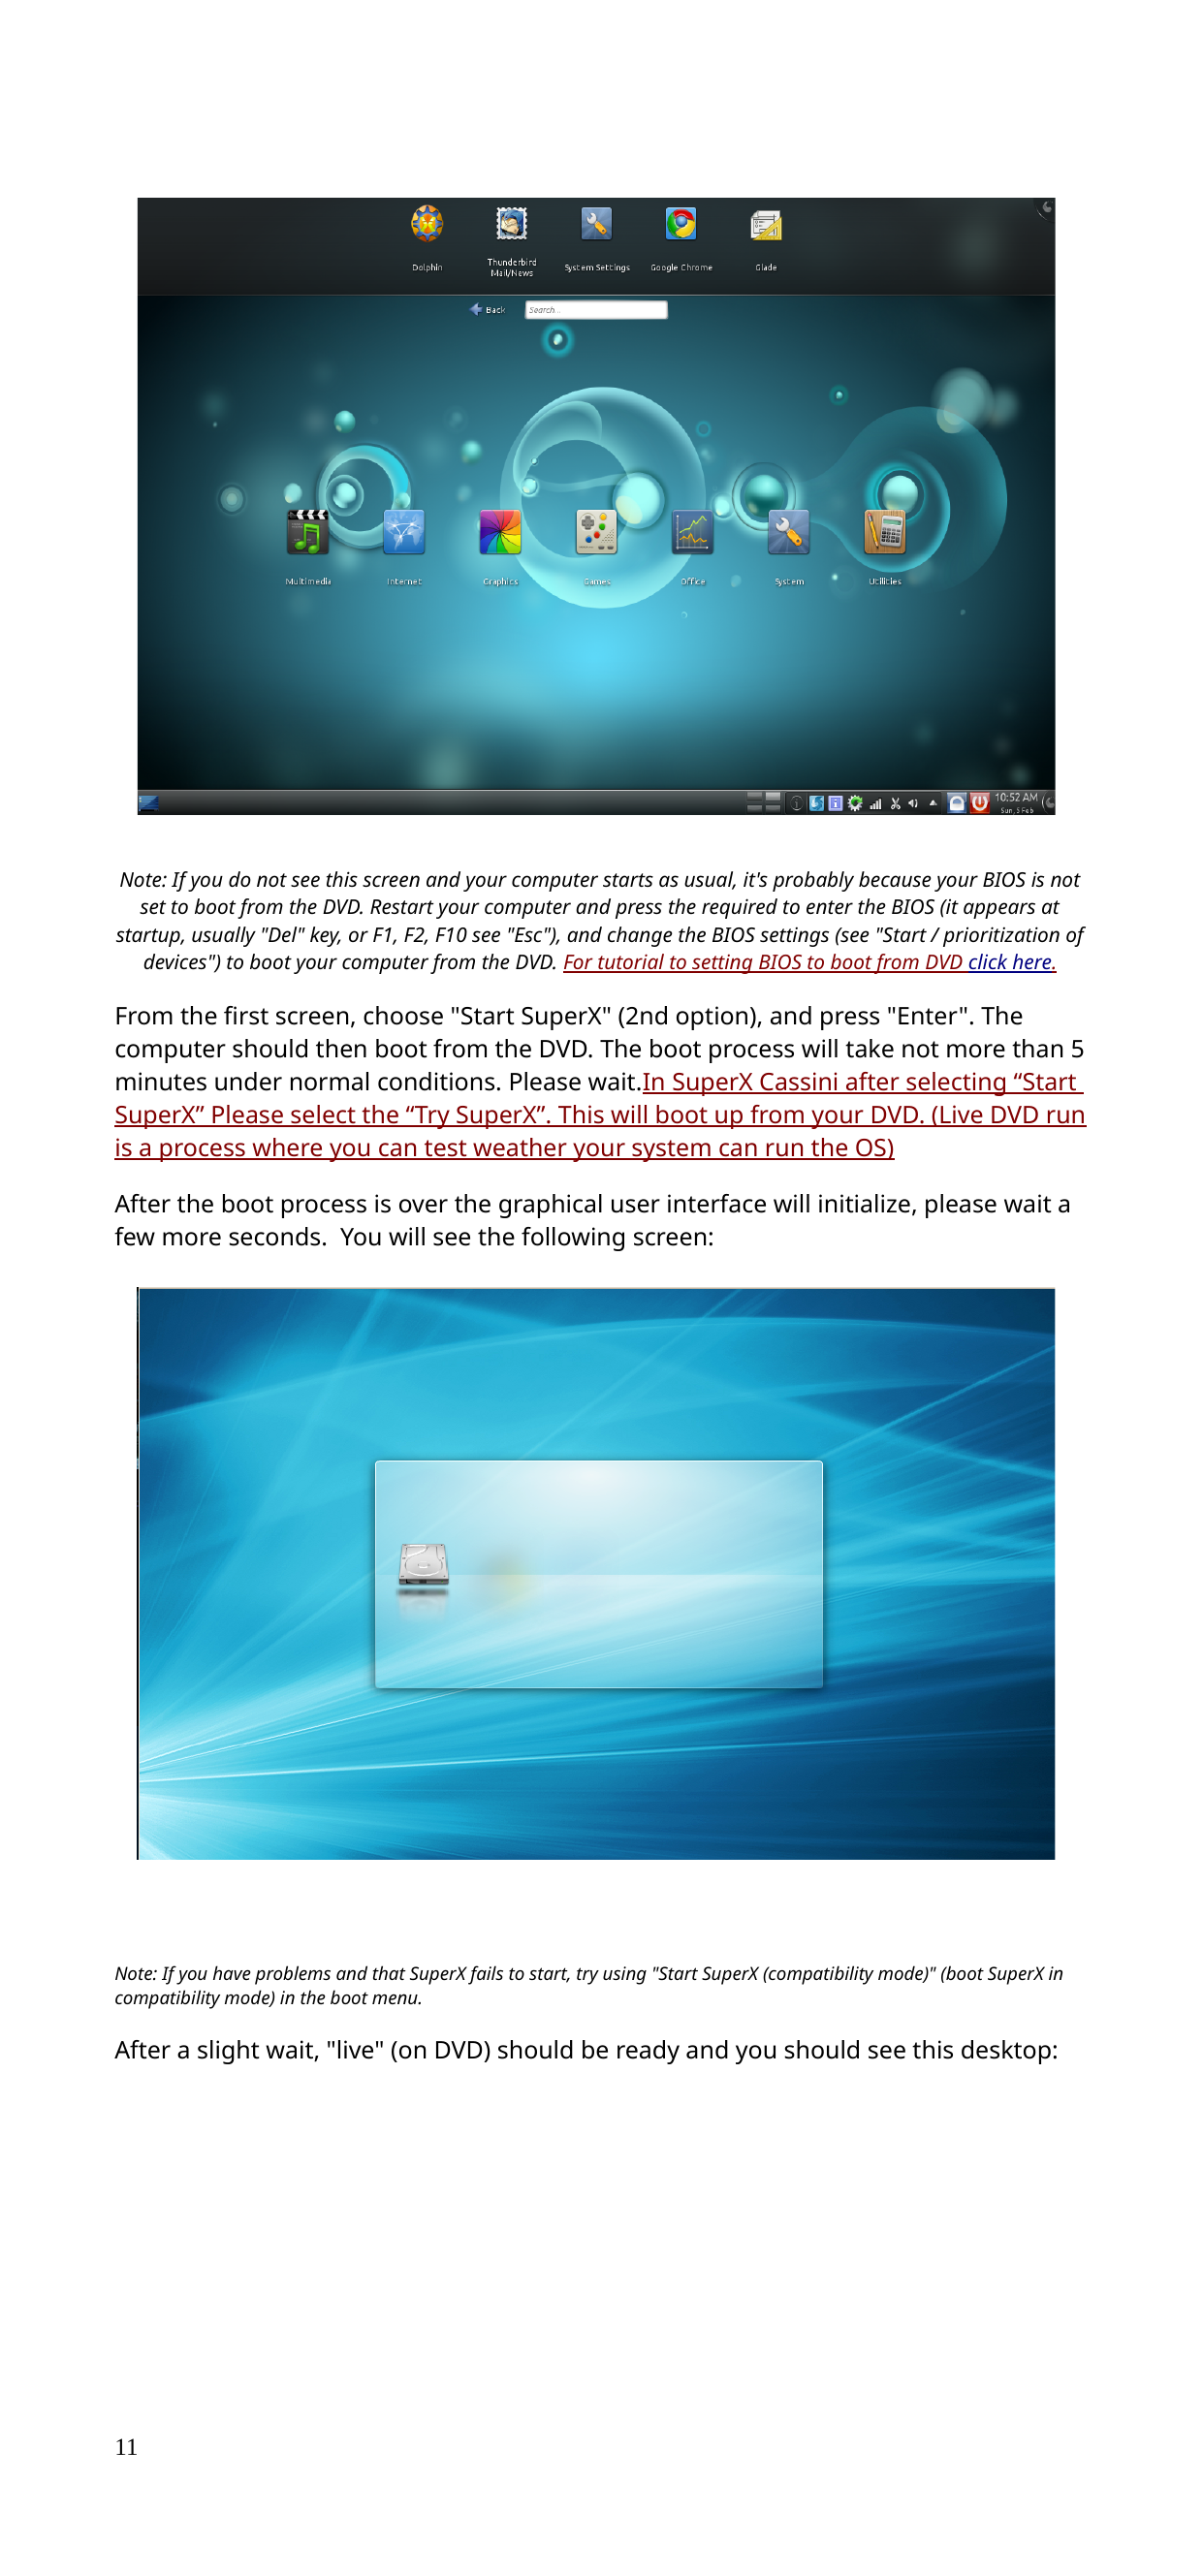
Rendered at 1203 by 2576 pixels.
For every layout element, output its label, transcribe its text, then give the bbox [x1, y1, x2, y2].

text Note: If you have problems and that SuperX fails to start, try using "Start SuperX (compatibility mode)" (boot SuperX in compatibility mode) in the boot menu. [114, 1961, 1088, 2010]
picture [137, 1287, 1056, 1860]
text After the boot process is over the graphical user interface will initialize, please wait a few more seconds. You will see the following screen: [114, 1186, 1088, 1252]
text From the first screen, choose "Start SuperX" (2nd option), and press "Enter". The computer should then boot from the DVD. The boot process will take not more than 5 minutes under normal conditions. Please wait.In SuperX Cassini after selecting “Start SuperX” Please select the “Try SuperX”. This will boot up from your DVD. (Live DVD run is a process where you can test weather your system can run the OS) [114, 998, 1088, 1164]
text After a slight wait, "live" (on DVD) should be ready and you should see this desktop: [114, 2033, 1088, 2066]
picture [137, 198, 1056, 815]
text Note: If you do not see this screen and your computer starts as usual, it's probably because your BIOS is not set to boot from the DVD. Restart your computer and press the required to enter the BIOS (it appears at startup, usually "Del" key, or F1, F2, F10 see "Esc"), and change the BIOS settings (see "Start / prioritization of devices") to boot your computer from the DVD. For tutorial to setting BIOS to boot from DVD click here. [114, 865, 1088, 976]
